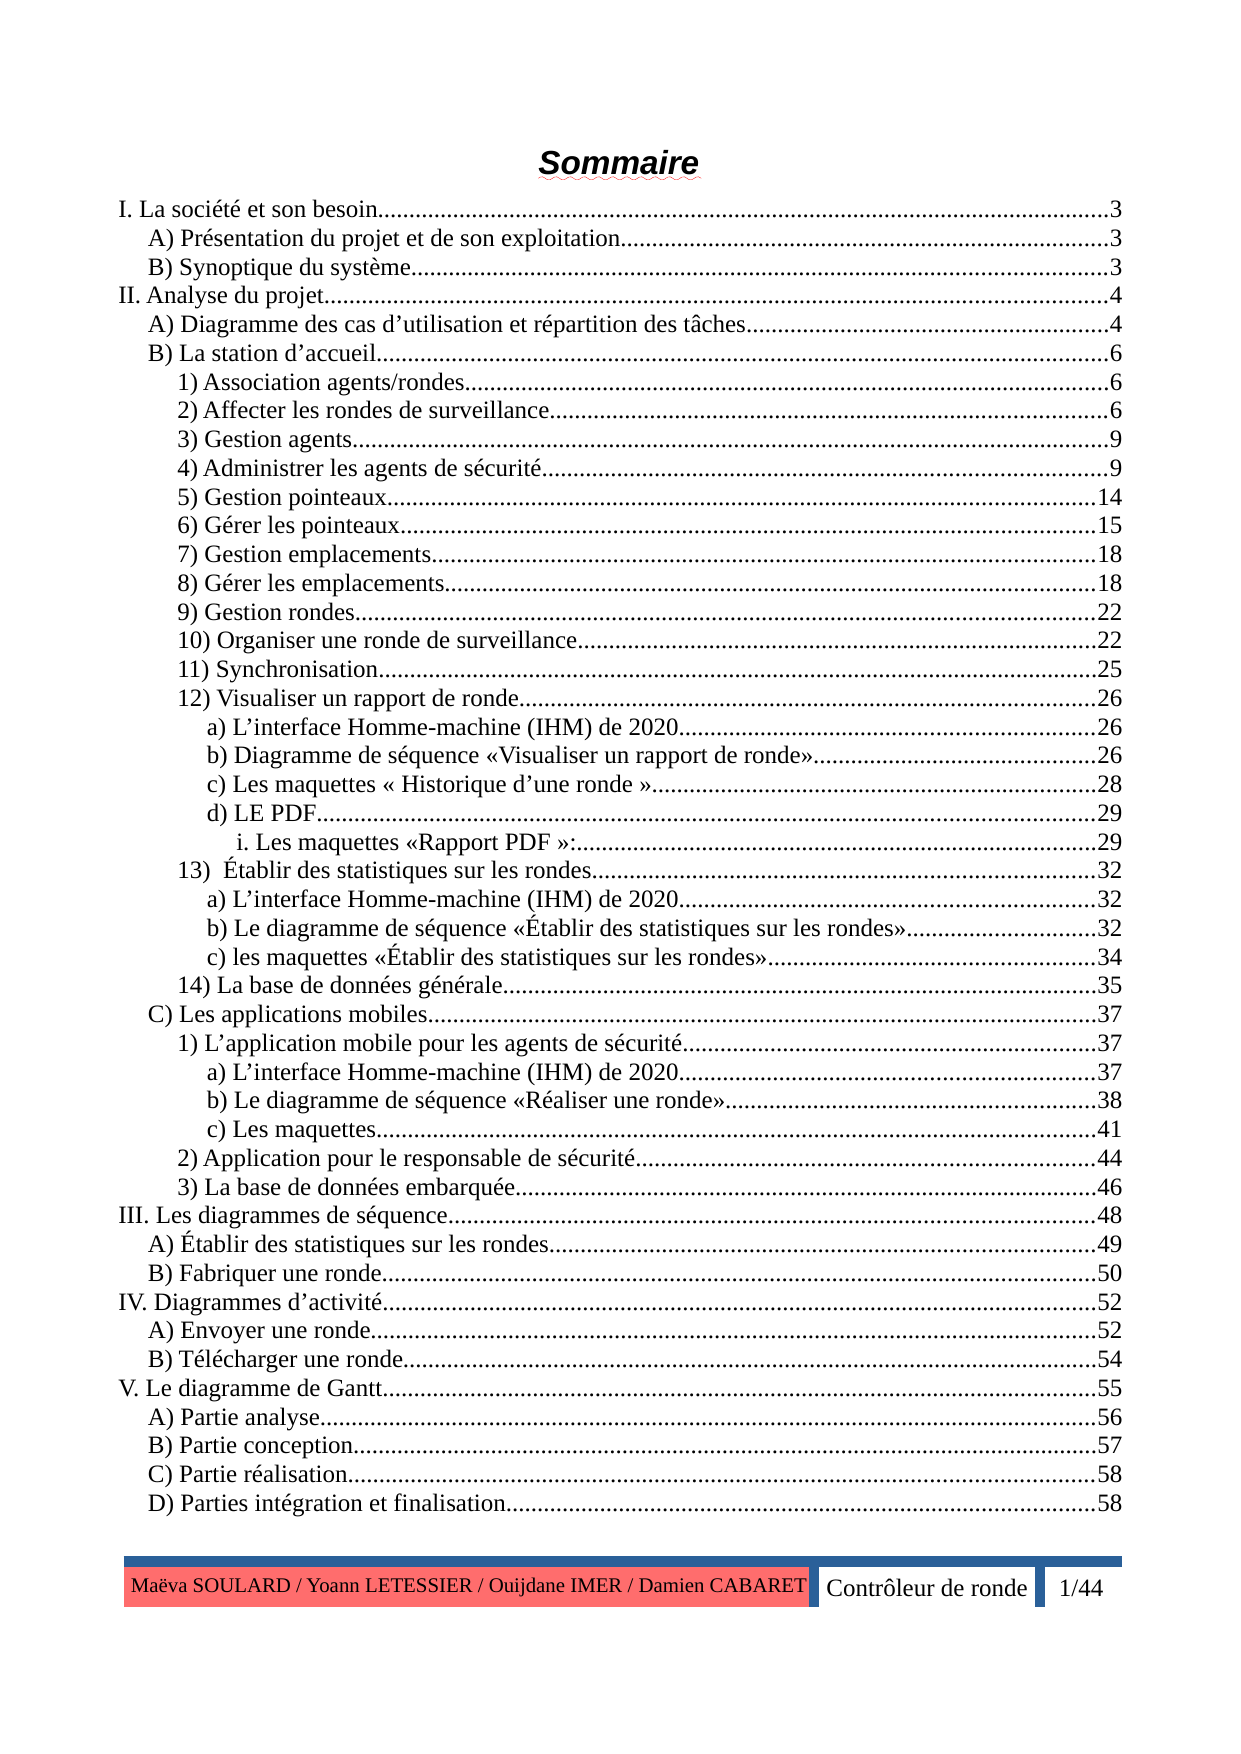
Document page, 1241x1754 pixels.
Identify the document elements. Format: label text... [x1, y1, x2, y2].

text 6) Gérer les pointeaux 15 [177, 510, 1122, 539]
text C) Les applications mobiles 37 [148, 999, 1122, 1028]
text 3) La base de données embarquée 46 [177, 1172, 1122, 1200]
text a) L’interface Homme-machine (IHM) de 2020 26 [207, 712, 1122, 740]
text a) L’interface Homme-machine (IHM) de 2020 37 [207, 1057, 1122, 1085]
text c) les maquettes «Établir des statistiques sur les rondes» 34 [207, 942, 1122, 970]
text IV. Diagrammes d’activité 52 [118, 1287, 1122, 1315]
text 2) Application pour le responsable de sécurité 44 [177, 1143, 1122, 1172]
text A) Établir des statistiques sur les rondes 49 [148, 1229, 1122, 1258]
text i. Les maquettes «Rapport PDF »: 29 [236, 827, 1122, 855]
text A) Présentation du projet et de son exploitation 3 [148, 223, 1122, 252]
text b) Le diagramme de séquence «Établir des statistiques sur les rondes» 32 [207, 913, 1122, 942]
text b) Le diagramme de séquence «Réaliser une ronde» 38 [207, 1085, 1122, 1114]
text 13) Établir des statistiques sur les rondes 32 [177, 855, 1122, 884]
text 5) Gestion pointeaux 14 [177, 482, 1122, 510]
text 14) La base de données générale 35 [177, 970, 1122, 999]
text 4) Administrer les agents de sécurité 9 [177, 453, 1122, 482]
text B) Télécharger une ronde 54 [148, 1344, 1122, 1373]
text II. Analyse du projet 4 [118, 280, 1122, 309]
text 1) L’application mobile pour les agents de sécurité 37 [177, 1028, 1122, 1057]
text 7) Gestion emplacements 18 [177, 539, 1122, 568]
text 8) Gérer les emplacements 18 [177, 568, 1122, 597]
text c) Les maquettes « Historique d’une ronde » 28 [207, 769, 1122, 798]
text 2) Affecter les rondes de surveillance 6 [177, 395, 1122, 424]
text A) Diagramme des cas d’utilisation et répartition des tâches 4 [148, 309, 1122, 338]
text 12) Visualiser un rapport de ronde 26 [177, 683, 1122, 712]
text B) Partie conception 57 [148, 1430, 1122, 1459]
text A) Envoyer une ronde 52 [148, 1315, 1122, 1344]
text c) Les maquettes 41 [207, 1114, 1122, 1143]
text B) Synoptique du système 3 [148, 252, 1122, 280]
text 11) Synchronisation 25 [177, 654, 1122, 683]
text I. La société et son besoin 3 [118, 194, 1122, 223]
text 1) Association agents/rondes 6 [177, 367, 1122, 395]
text b) Diagramme de séquence «Visualiser un rapport de ronde» 26 [207, 740, 1122, 769]
subtitle Sommaire [118, 143, 1122, 182]
text 10) Organiser une ronde de surveillance 22 [177, 625, 1122, 654]
text A) Partie analyse 56 [148, 1402, 1122, 1430]
text 9) Gestion rondes 22 [177, 597, 1122, 625]
text 3) Gestion agents 9 [177, 424, 1122, 453]
text d) LE PDF 29 [207, 798, 1122, 827]
text III. Les diagrammes de séquence 48 [118, 1200, 1122, 1229]
text B) La station d’accueil 6 [148, 338, 1122, 367]
text C) Partie réalisation 58 [148, 1459, 1122, 1488]
text a) L’interface Homme-machine (IHM) de 2020 32 [207, 884, 1122, 913]
text V. Le diagramme de Gantt 55 [118, 1373, 1122, 1402]
text B) Fabriquer une ronde 50 [148, 1258, 1122, 1287]
text D) Parties intégration et finalisation 58 [148, 1488, 1122, 1517]
